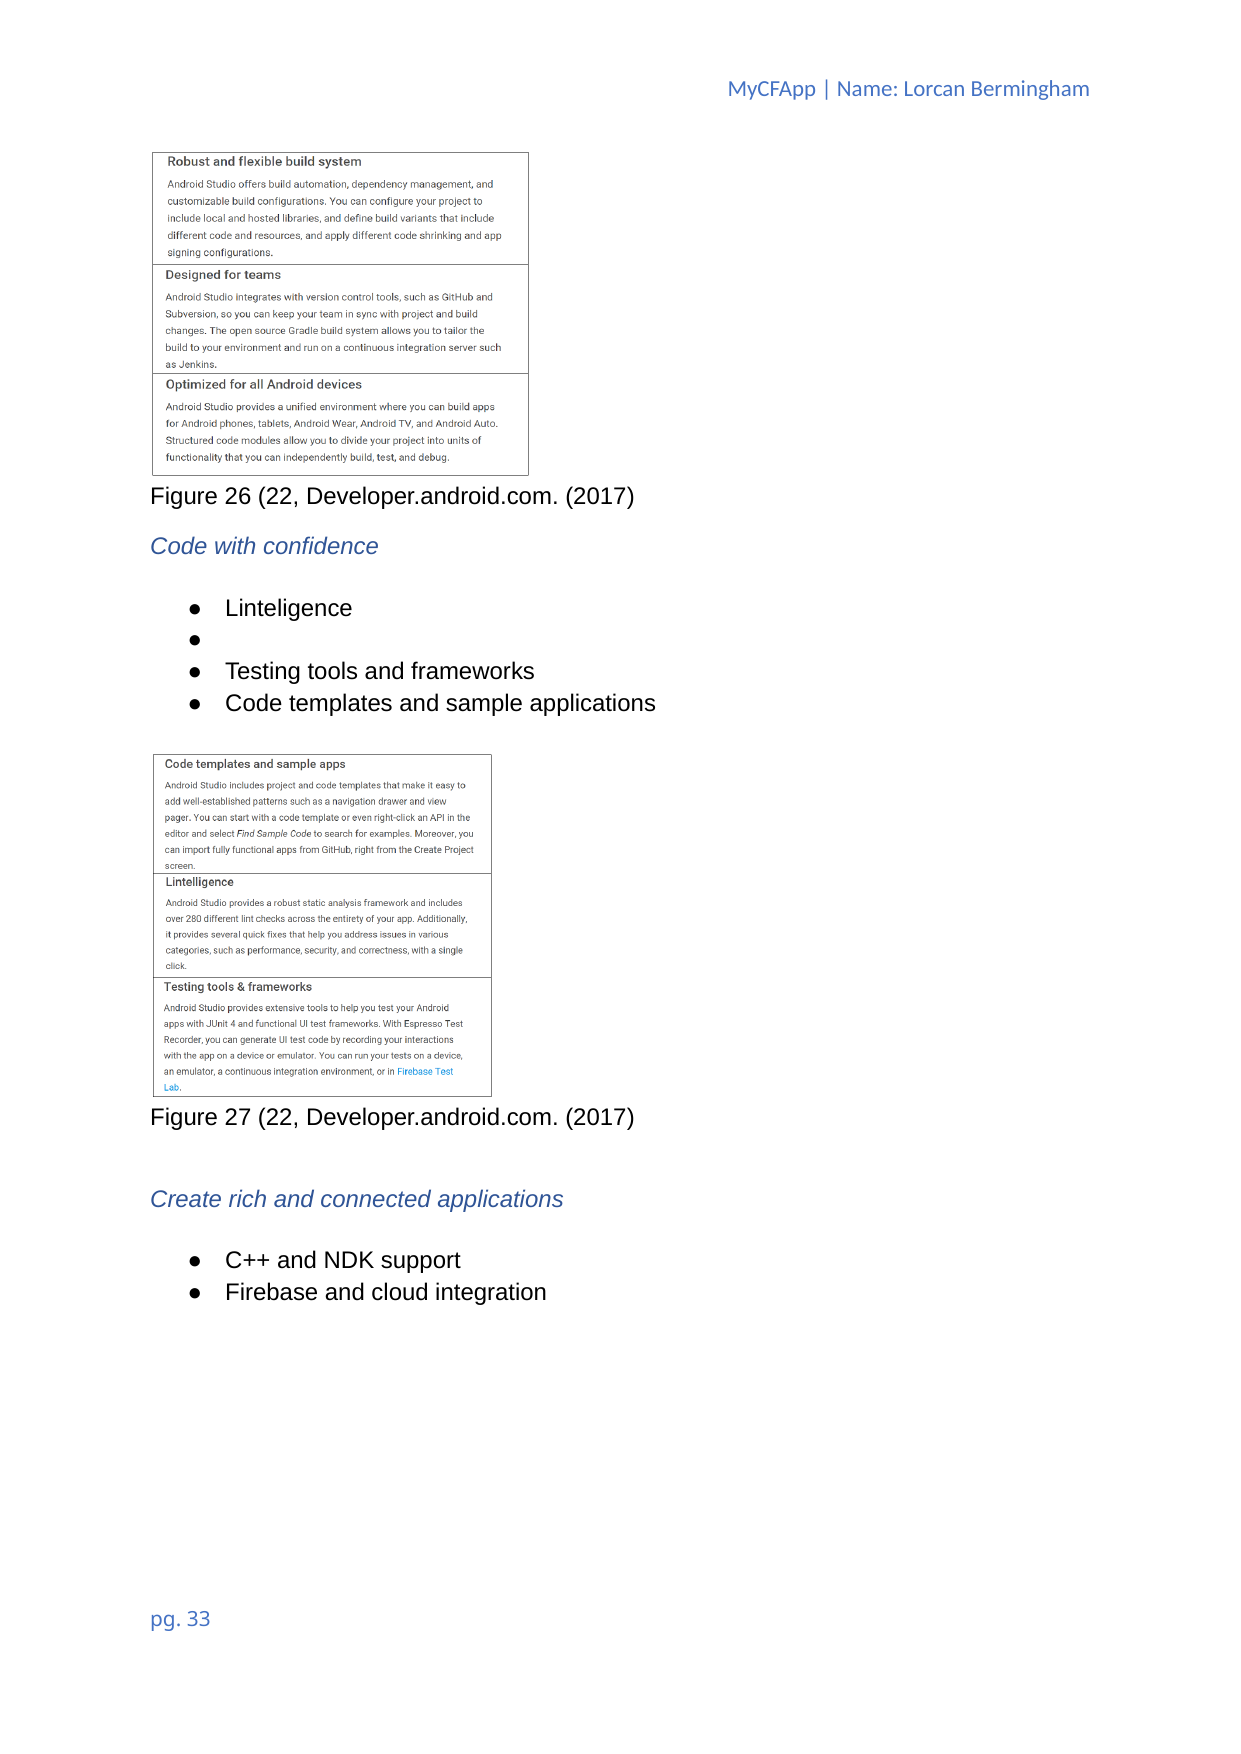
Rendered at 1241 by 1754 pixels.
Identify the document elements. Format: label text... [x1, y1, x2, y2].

subtitle Code with confidence [150, 532, 1090, 560]
list C++ and NDK support [187, 1246, 1090, 1274]
list Linteligence [187, 593, 1090, 621]
text Figure 26 (22, Developer.android.com. (2017) [150, 482, 1090, 509]
text Figure 27 (22, Developer.android.com. (2017) [150, 1103, 1090, 1131]
list Firebase and cloud integration [187, 1278, 1090, 1306]
list Code templates and sample applications [187, 688, 1090, 716]
subtitle Create rich and connected applications [150, 1185, 1090, 1213]
list Testing tools and frameworks [187, 657, 1090, 684]
